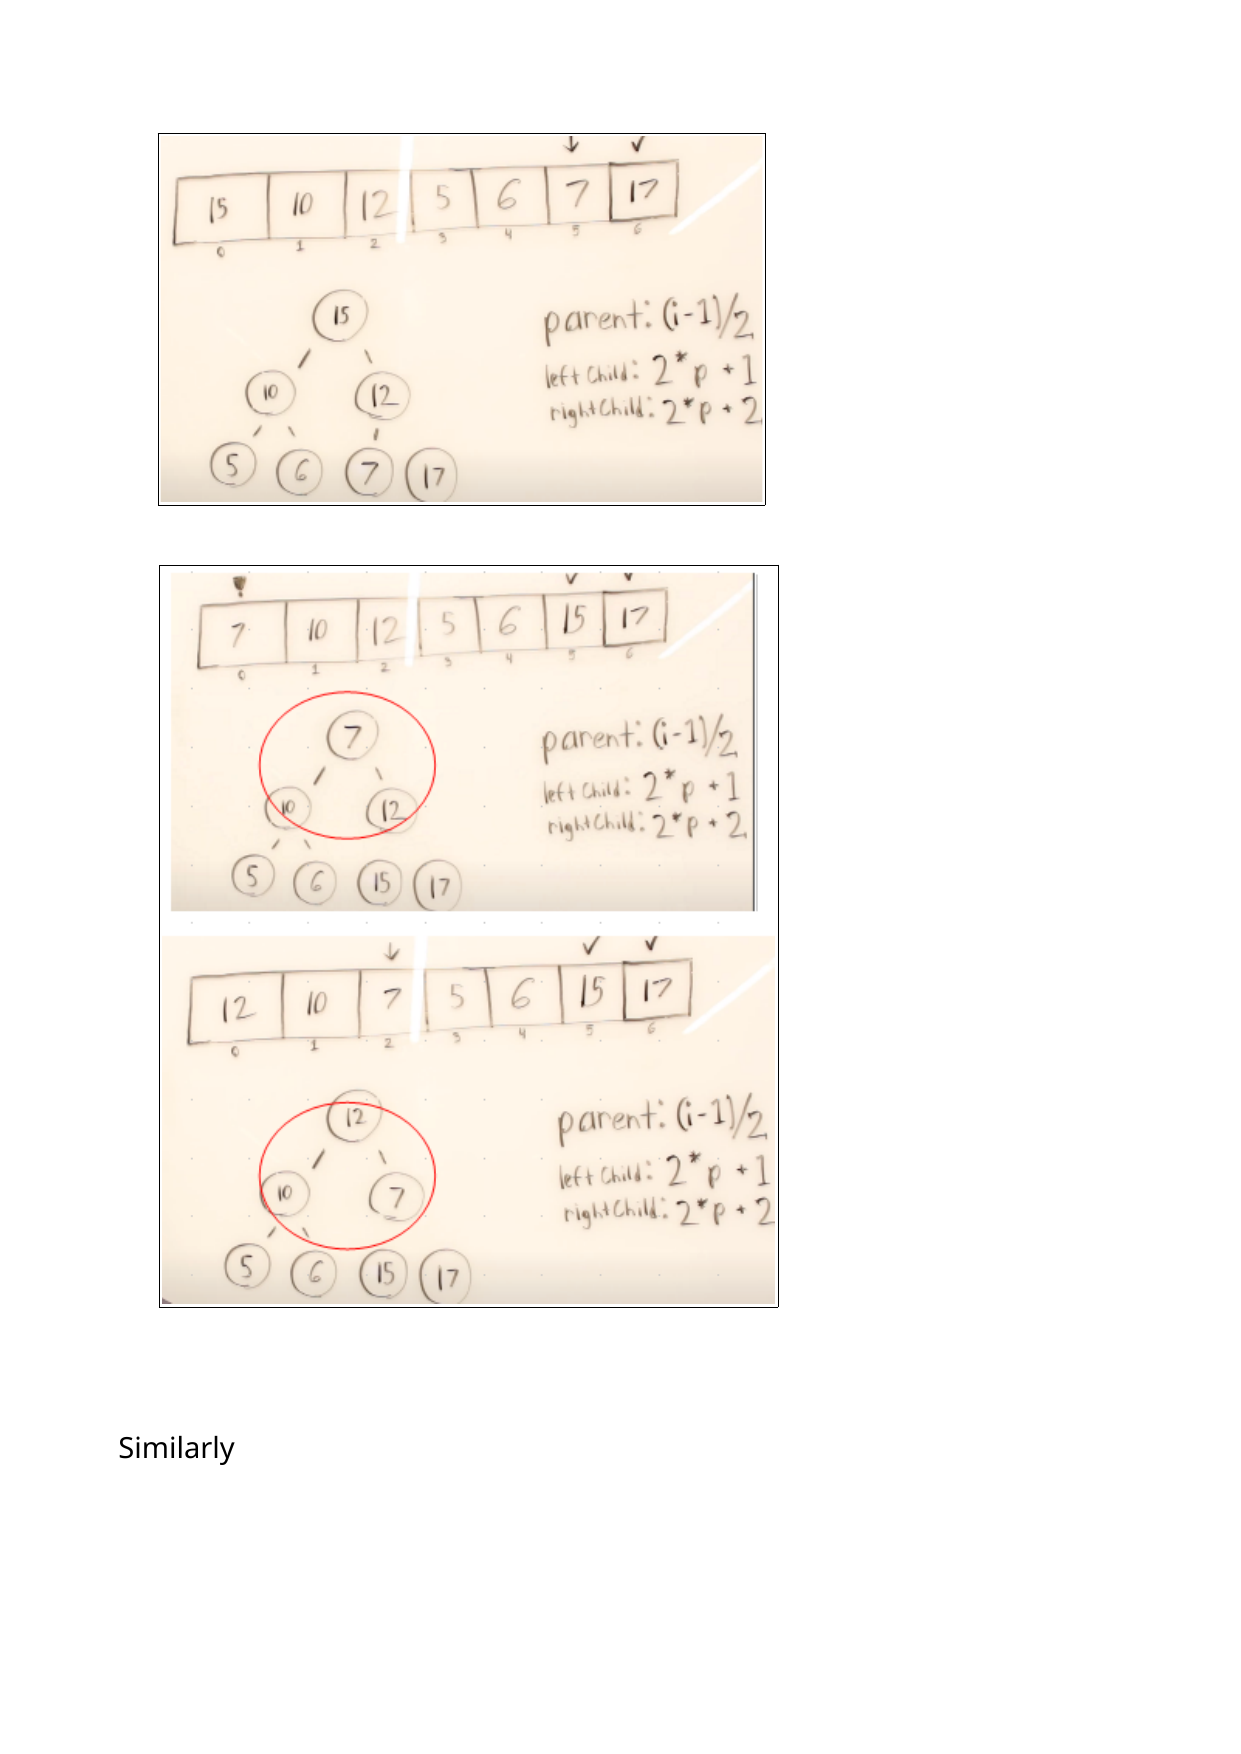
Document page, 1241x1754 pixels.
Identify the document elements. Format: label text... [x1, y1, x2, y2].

text Similarly [118, 1428, 1122, 1467]
picture [162, 567, 775, 1304]
picture [160, 136, 763, 502]
